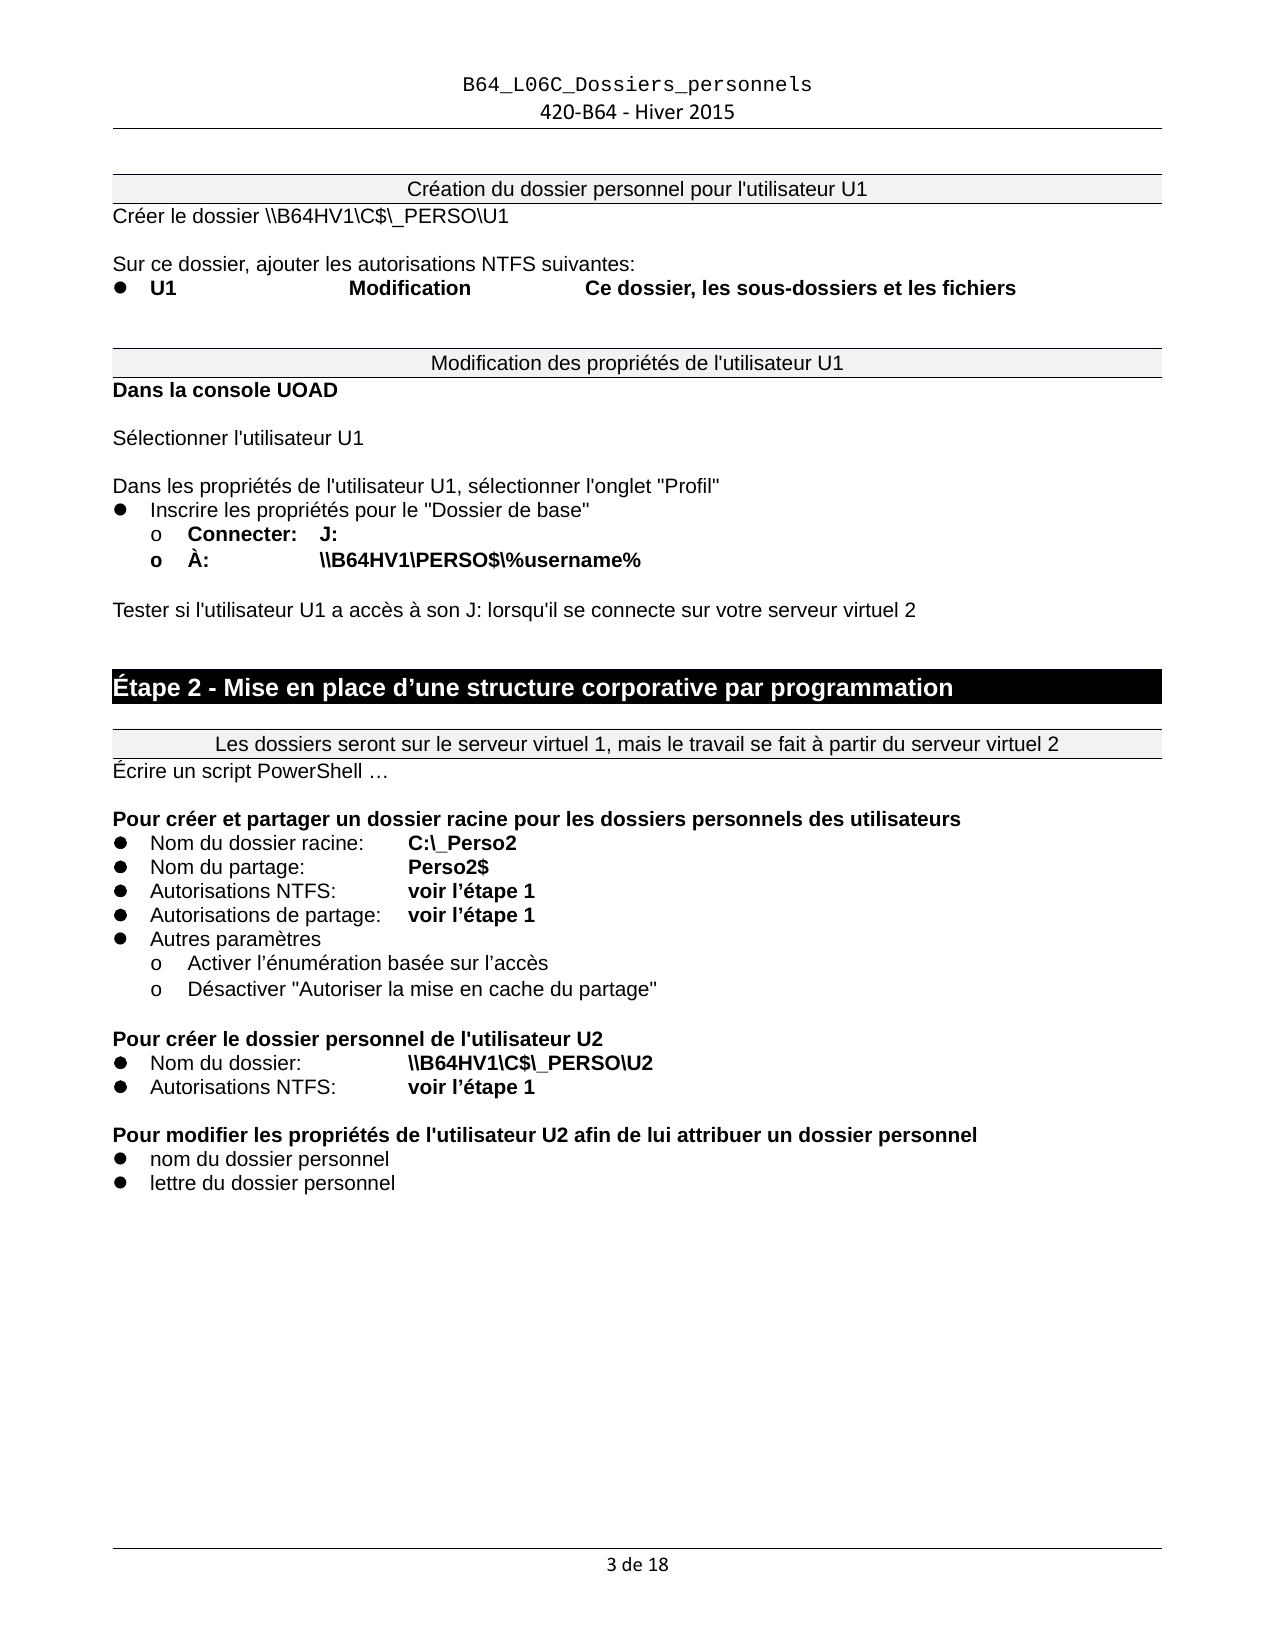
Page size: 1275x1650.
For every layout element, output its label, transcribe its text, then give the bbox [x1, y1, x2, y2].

text Créer le dossier \\B64HV1\C$\_PERSO\U1 [112, 204, 1162, 228]
text Sur ce dossier, ajouter les autorisations NTFS suivantes: [112, 252, 1162, 276]
list nom du dossier personnel [112, 1147, 1162, 1171]
list Nom du dossier racine: C:\_Perso2 [112, 831, 1162, 855]
list Inscrire les propriétés pour le "Dossier de base" [112, 498, 1162, 522]
text Écrire un script PowerShell … [112, 759, 1162, 783]
text Les dossiers seront sur le serveur virtuel 1, mais le travail se fait à partir du serveur virtuel 2 [112, 730, 1162, 759]
list Activer l’énumération basée sur l’accès [150, 951, 1162, 977]
list Autorisations NTFS: voir l’étape 1 [112, 1074, 1162, 1099]
list À: \\B64HV1\PERSO$\%username% [150, 548, 1162, 574]
text Sélectionner l'utilisateur U1 [112, 426, 1162, 450]
text Création du dossier personnel pour l'utilisateur U1 [112, 175, 1162, 204]
list Autorisations de partage: voir l’étape 1 [112, 903, 1162, 927]
list Nom du dossier: \\B64HV1\C$\_PERSO\U2 [112, 1051, 1162, 1074]
list Connecter: J: [150, 522, 1162, 548]
text Étape 2 - Mise en place d’une structure corporative par programmation [112, 671, 1162, 704]
list Nom du partage: Perso2$ [112, 855, 1162, 879]
text Pour modifier les propriétés de l'utilisateur U2 afin de lui attribuer un dossier personnel [112, 1123, 1162, 1147]
text Pour créer le dossier personnel de l'utilisateur U2 [112, 1027, 1162, 1051]
list Autres paramètres [112, 927, 1162, 951]
text Pour créer et partager un dossier racine pour les dossiers personnels des utilisateurs [112, 807, 1162, 831]
text Tester si l'utilisateur U1 a accès à son J: lorsqu'il se connecte sur votre serveur virtuel 2 [112, 598, 1162, 622]
list U1 Modification Ce dossier, les sous-dossiers et les fichiers [112, 276, 1162, 300]
text Dans la console UOAD [112, 378, 1162, 402]
list lettre du dossier personnel [112, 1171, 1162, 1195]
list Autorisations NTFS: voir l’étape 1 [112, 879, 1162, 903]
text Modification des propriétés de l'utilisateur U1 [112, 349, 1162, 378]
text Dans les propriétés de l'utilisateur U1, sélectionner l'onglet "Profil" [112, 474, 1162, 498]
list Désactiver "Autoriser la mise en cache du partage" [150, 977, 1162, 1003]
